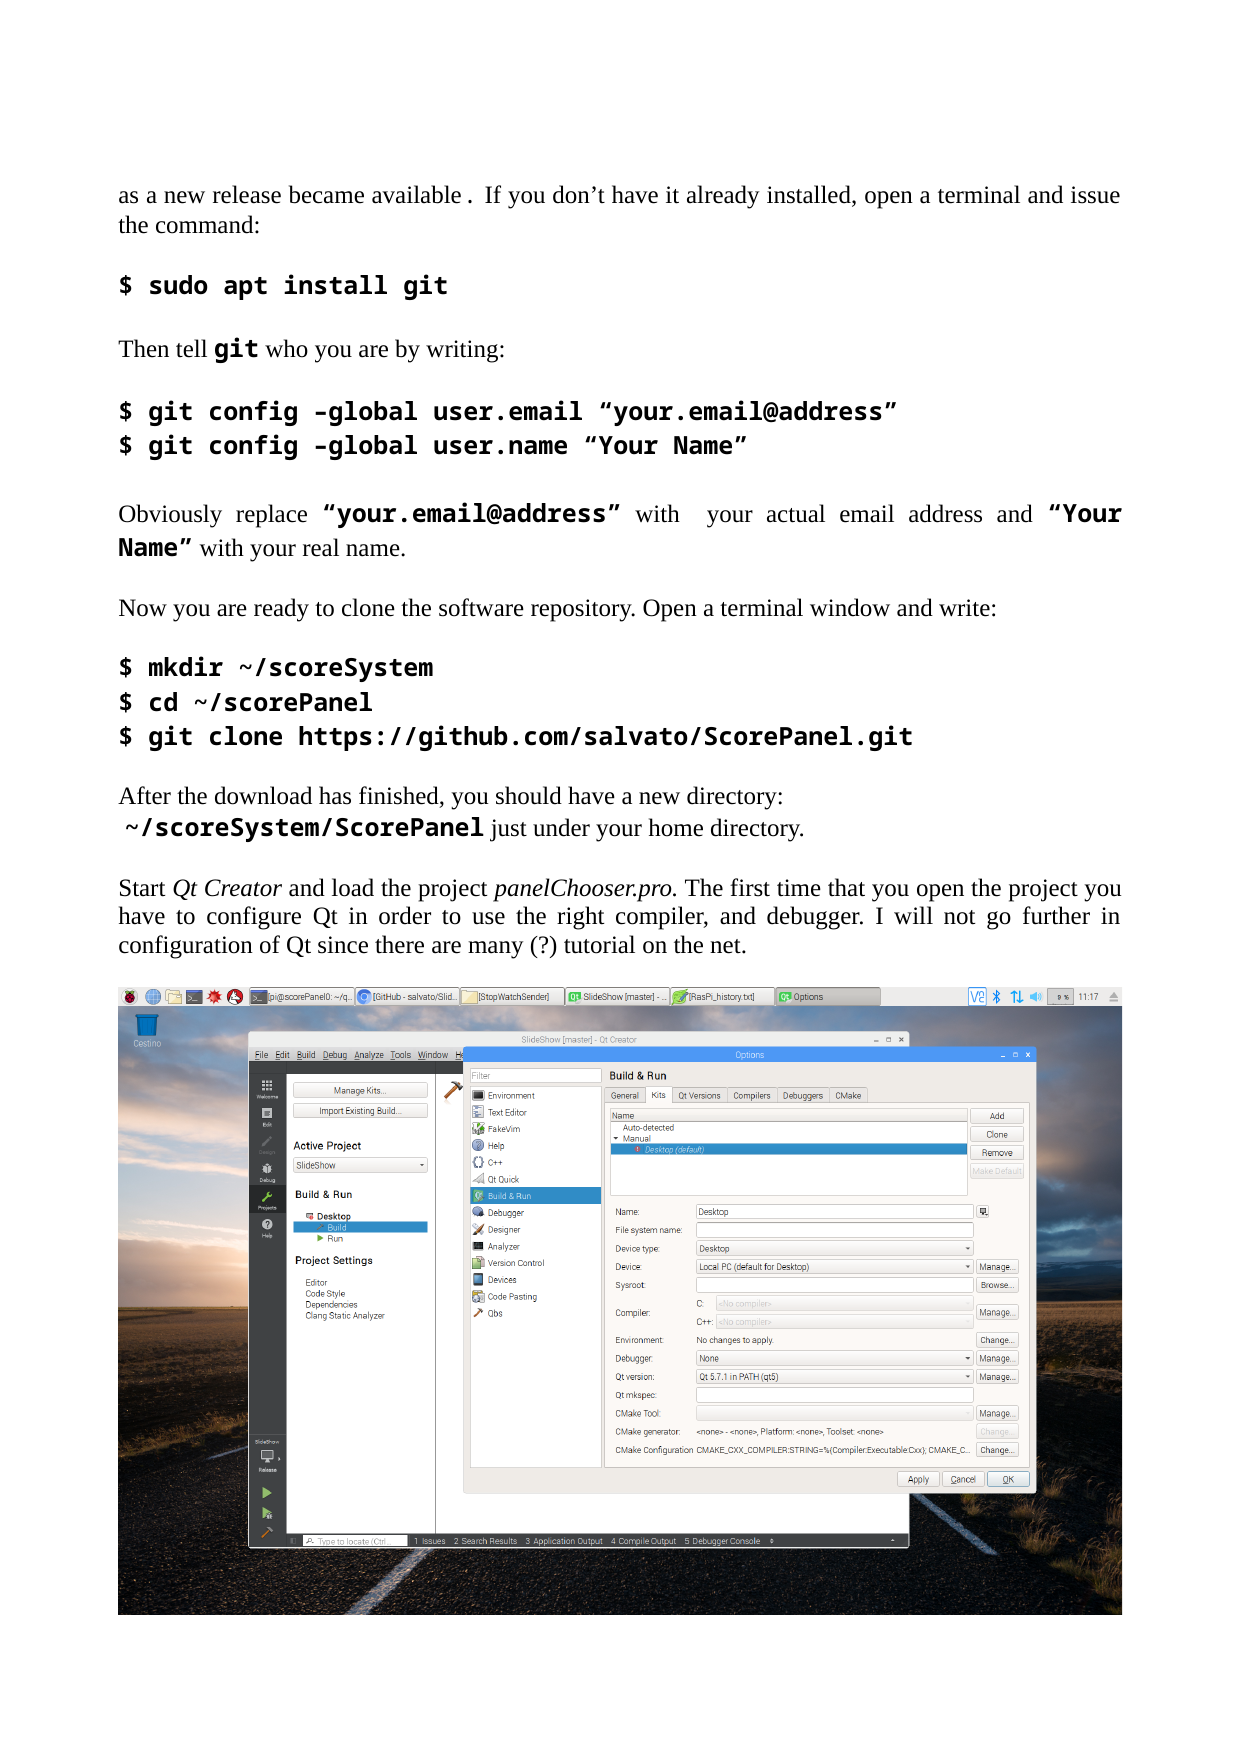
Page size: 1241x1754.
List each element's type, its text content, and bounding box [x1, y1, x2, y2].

text Then tell git who you are by writing: [118, 331, 1122, 365]
text After the download has finished, you should have a new directory: [118, 781, 1122, 810]
text as a new release became available. If you don’t have it already installed, open a terminal and issue the command: [118, 176, 1122, 239]
text $ git clone https://github.com/salvato/ScorePanel.git [118, 718, 1122, 752]
picture [118, 987, 1123, 1615]
text $ git config –global user.email “your.email@address” [118, 393, 1122, 428]
text $ sudo apt install git [118, 268, 1122, 302]
text $ git config –global user.name “Your Name” [118, 428, 1122, 462]
text Now you are ready to clone the software repository. Open a terminal window and write: [118, 593, 1122, 621]
text $ mkdir ~/scoreSystem [118, 650, 1122, 684]
text ~/scoreSystem/ScorePanel just under your home directory. [118, 810, 1122, 844]
text Obviously replace “your.email@address” with your actual email address and “Your Name” with your real name. [118, 496, 1122, 564]
text $ cd ~/scorePanel [118, 684, 1122, 718]
text Start Qt Creator and load the project panelChooser.pro. The first time that you open the project you have to configure Qt in order to use the right compiler, and debugger. I will not go further in configuration of Qt since there are many (?) tutorial on the net. [118, 873, 1122, 959]
